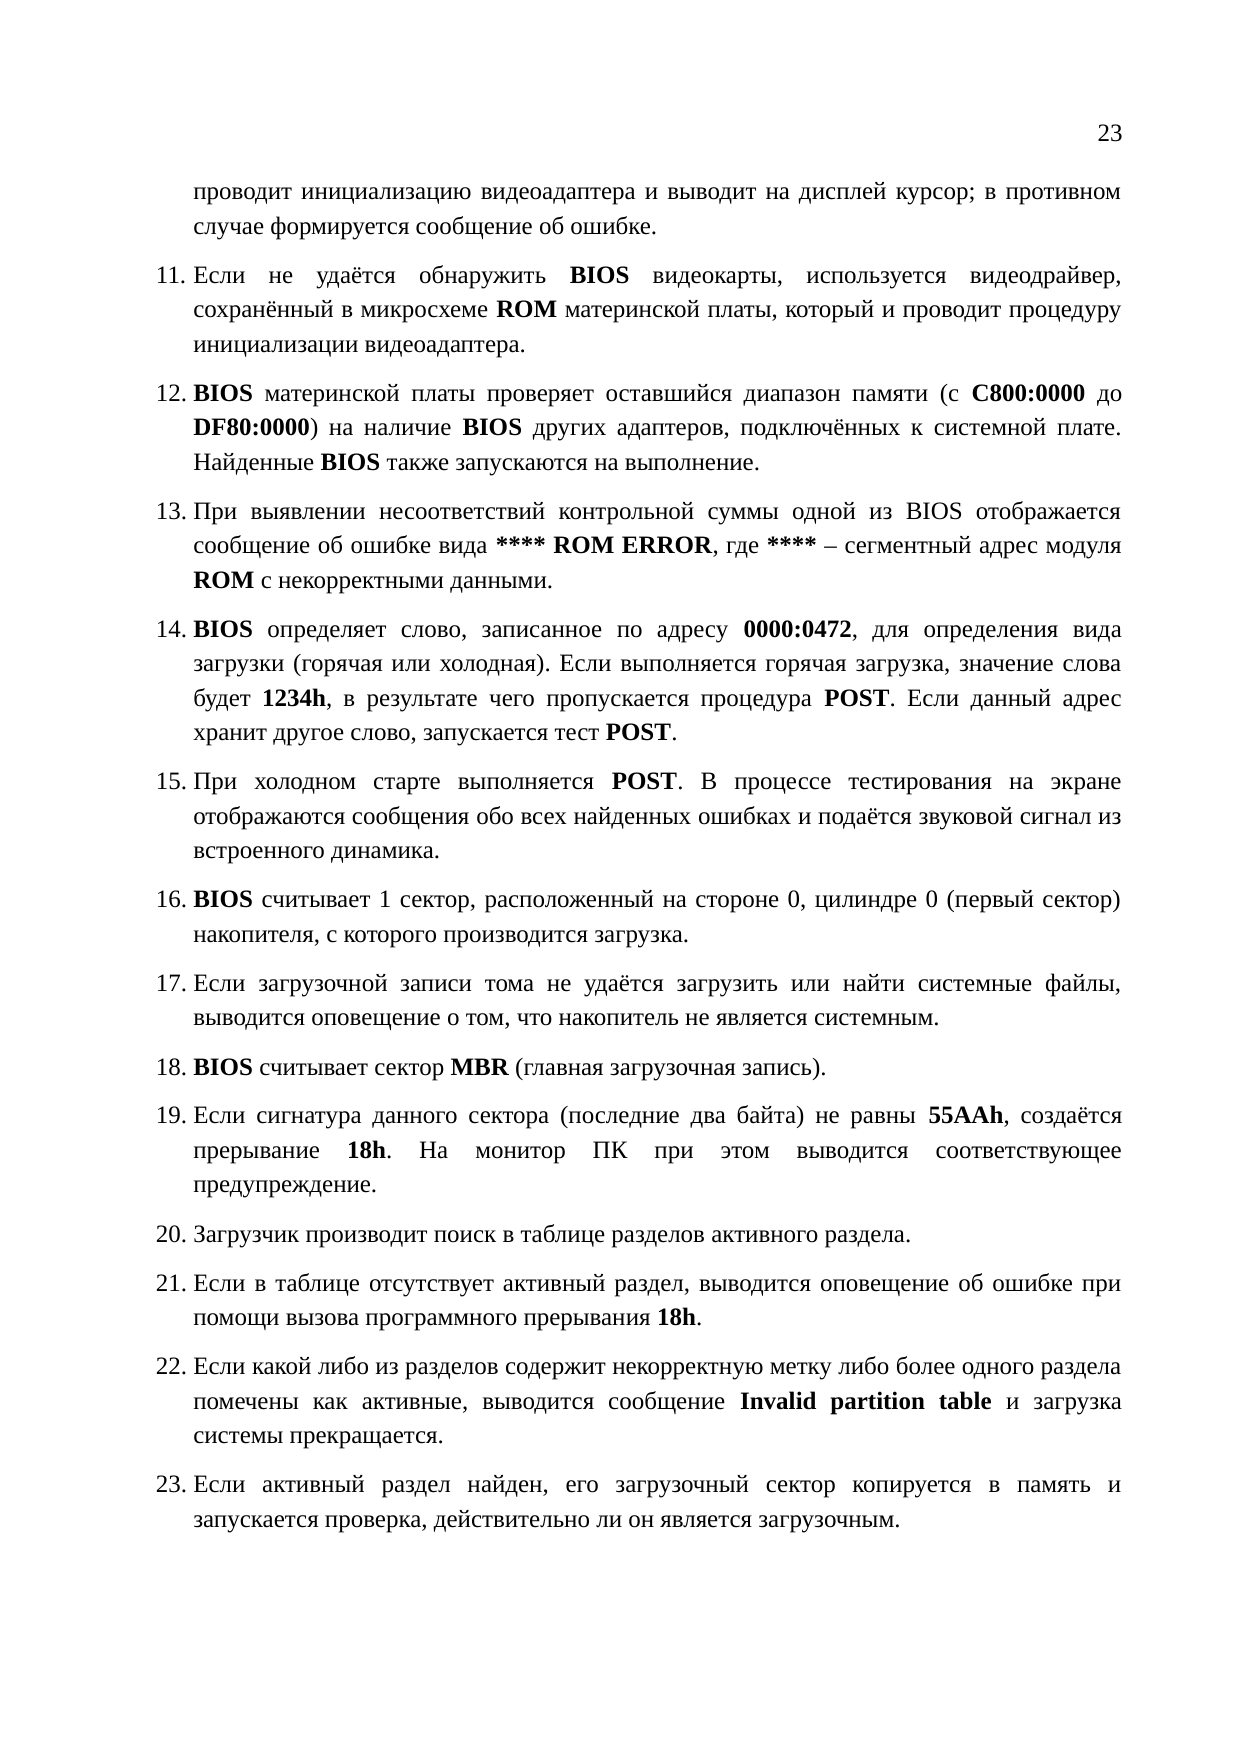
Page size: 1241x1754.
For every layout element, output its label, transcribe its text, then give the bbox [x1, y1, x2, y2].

list При холодном старте выполняется POST. В процессе тестирования на экране отображаются сообщения обо всех найденных ошибках и подаётся звуковой сигнал из встроенного динамика. [156, 766, 1122, 864]
list Если в таблице отсутствует активный раздел, выводится оповещение об ошибке при помощи вызова программного прерывания 18h. [156, 1268, 1122, 1331]
list Если активный раздел найден, его загрузочный сектор копируется в память и запускается проверка, действительно ли он является загрузочным. [156, 1469, 1122, 1532]
list BIOS определяет слово, записанное по адресу 0000:0472, для определения вида загрузки (горячая или холодная). Если выполняется горячая загрузка, значение слова будет 1234h, в результате чего пропускается процедура POST. Если данный адрес хранит другое слово, запускается тест POST. [156, 614, 1122, 746]
list BIOS считывает сектор MBR (главная загрузочная запись). [156, 1052, 1122, 1080]
list Если не удаётся обнаружить BIOS видеокарты, используется видеодрайвер, сохранённый в микросхеме ROM материнской платы, который и проводит процедуру инициализации видеоадаптера. [156, 260, 1122, 358]
list BIOS считывает 1 сектор, расположенный на стороне 0, цилиндре 0 (первый сектор) накопителя, с которого производится загрузка. [156, 884, 1122, 948]
list При выявлении несоответствий контрольной суммы одной из BIOS отображается сообщение об ошибке вида **** ROM ERROR, где **** – сегментный адрес модуля ROM с некорректными данными. [156, 496, 1122, 594]
list Загрузчик производит поиск в таблице разделов активного раздела. [156, 1219, 1122, 1247]
list BIOS материнской платы проверяет оставшийся диапазон памяти (с C800:0000 до DF80:0000) на наличие BIOS других адаптеров, подключённых к системной плате. Найденные BIOS также запускаются на выполнение. [156, 378, 1122, 476]
list Если сигнатура данного сектора (последние два байта) не равны 55AAh, создаётся прерывание 18h. На монитор ПК при этом выводится соответствующее предупреждение. [156, 1101, 1122, 1198]
list Если загрузочной записи тома не удаётся загрузить или найти системные файлы, выводится оповещение о том, что накопитель не является системным. [156, 968, 1122, 1031]
list проводит инициализацию видеоадаптера и выводит на дисплей курсор; в противном случае формируется сообщение об ошибке. [156, 176, 1122, 239]
list Если какой либо из разделов содержит некорректную метку либо более одного раздела помечены как активные, выводится сообщение Invalid partition table и загрузка системы прекращается. [156, 1351, 1122, 1449]
